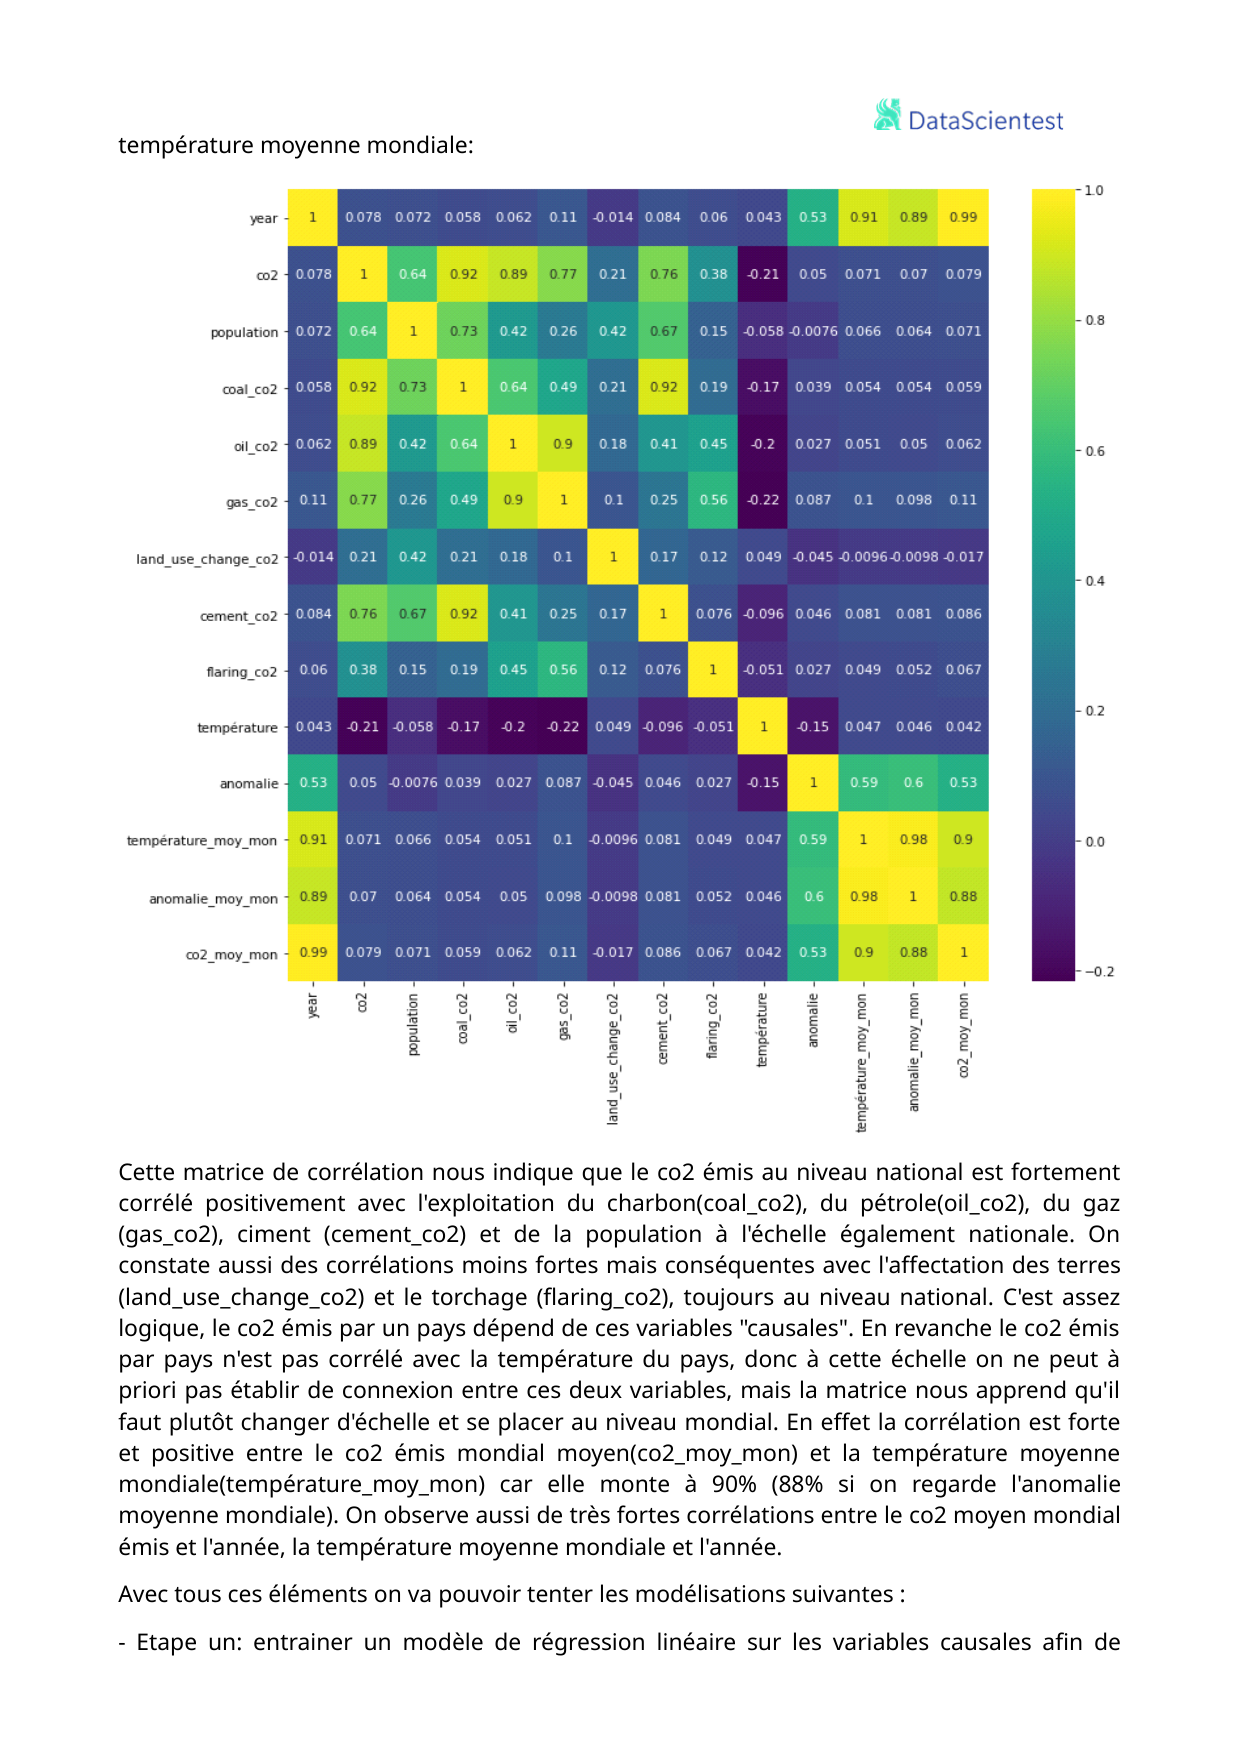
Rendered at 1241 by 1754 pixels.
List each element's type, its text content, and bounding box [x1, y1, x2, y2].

text - Etape un: entrainer un modèle de régression linéaire sur les variables causales afin de [118, 1626, 1122, 1657]
text température moyenne mondiale: [118, 129, 1122, 161]
text Avec tous ces éléments on va pouvoir tenter les modélisations suivantes : [118, 1578, 1122, 1609]
text Cette matrice de corrélation nous indique que le co2 émis au niveau national est fortement corrélé positivement avec l'exploitation du charbon(coal_co2), du pétrole(oil_co2), du gaz (gas_co2), ciment (cement_co2) et de la population à l'échelle également nationale. On constate aussi des corrélations moins fortes mais conséquentes avec l'affectation des terres (land_use_change_co2) et le torchage (flaring_co2), toujours au niveau national. C'est assez logique, le co2 émis par un pays dépend de ces variables "causales". En revanche le co2 émis par pays n'est pas corrélé avec la température du pays, donc à cette échelle on ne peut à priori pas établir de connexion entre ces deux variables, mais la matrice nous apprend qu'il faut plutôt changer d'échelle et se placer au niveau mondial. En effet la corrélation est forte et positive entre le co2 émis mondial moyen(co2_moy_mon) et la température moyenne mondiale(température_moy_mon) car elle monte à 90% (88% si on regarde l'anomalie moyenne mondiale). On observe aussi de très fortes corrélations entre le co2 moyen mondial émis et l'année, la température moyenne mondiale et l'année. [118, 1155, 1122, 1562]
